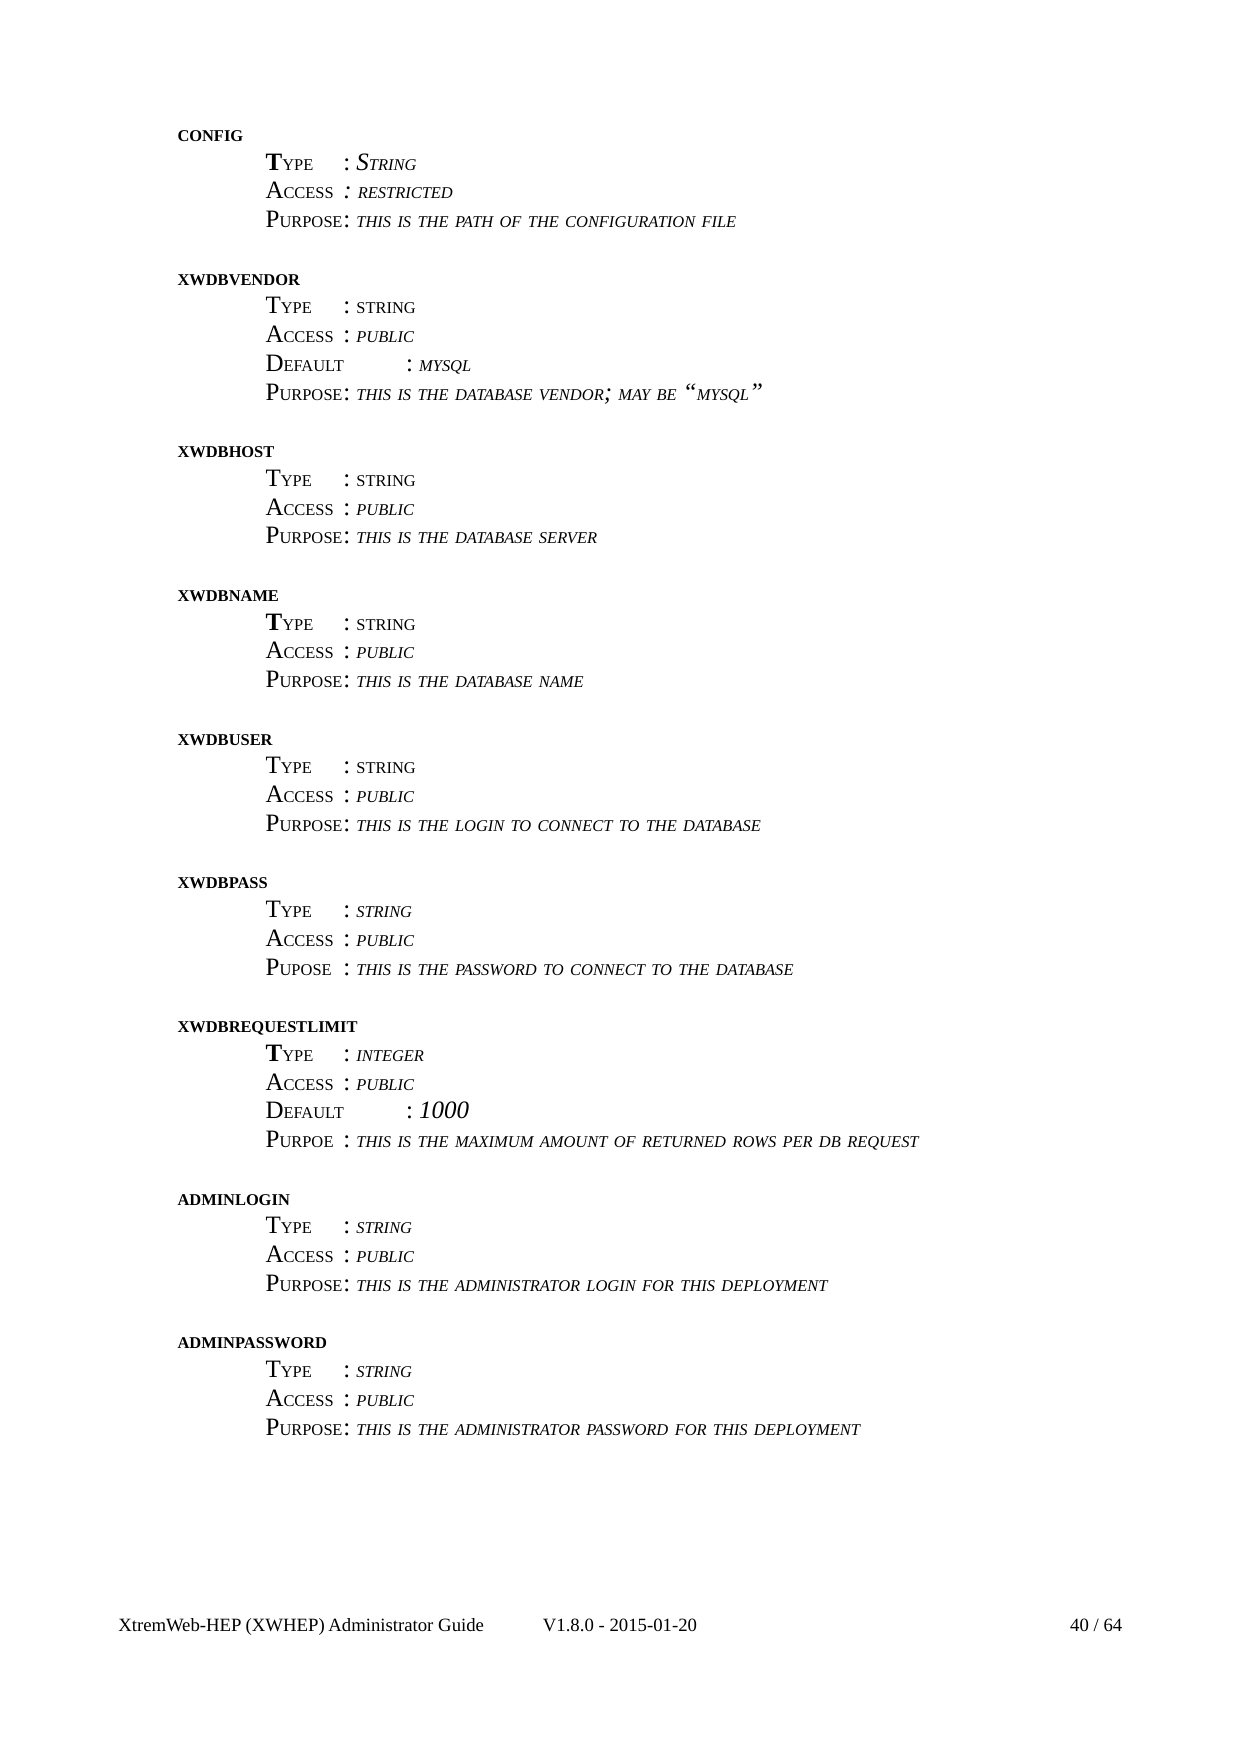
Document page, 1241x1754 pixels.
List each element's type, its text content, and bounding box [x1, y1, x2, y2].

text xwdbuser [177, 722, 1122, 751]
text Purpoe : this is the maximum amount of returned rows per db request [265, 1124, 1122, 1153]
text Type : string [265, 751, 1122, 779]
text Type : string [265, 291, 1122, 319]
text Access : public [265, 779, 1122, 808]
text Access : public [265, 923, 1122, 952]
text Default : mysql [265, 348, 1122, 377]
text Type : string [265, 1354, 1122, 1383]
text Access : public [265, 636, 1122, 664]
text Purpose : this is the database vendor; may be “mysql” [265, 377, 1122, 406]
text xwdbrequestlimit [177, 1009, 1122, 1038]
text Type : string [265, 1211, 1122, 1239]
text Access : public [265, 1239, 1122, 1268]
text Type : string [265, 894, 1122, 923]
text config [177, 118, 1122, 147]
text Purpose : this is the path of the configuration file [265, 204, 1122, 233]
text Purpose : this is the database server [265, 521, 1122, 549]
text xwdbhost [177, 434, 1122, 463]
text Type : String [265, 147, 1122, 176]
text Purpose : this is the database name [265, 664, 1122, 693]
text Default : 1000 [265, 1096, 1122, 1124]
text Pupose : this is the password to connect to the database [265, 952, 1122, 981]
text xwdbpass [177, 866, 1122, 894]
text Access : restricted [265, 176, 1122, 204]
text Purpose : this is the login to connect to the database [265, 808, 1122, 837]
text Access : public [265, 1067, 1122, 1096]
text Type : string [265, 607, 1122, 636]
text Access : public [265, 492, 1122, 521]
text Type : integer [265, 1038, 1122, 1067]
text Access : public [265, 319, 1122, 348]
text xwdbvendor [177, 262, 1122, 291]
text Access : public [265, 1383, 1122, 1412]
text adminpassword [177, 1326, 1122, 1354]
text Type : string [265, 463, 1122, 492]
text Purpose : this is the administrator password for this deployment [265, 1412, 1122, 1441]
text xwdbname [177, 578, 1122, 607]
text Purpose : this is the administrator login for this deployment [265, 1268, 1122, 1297]
text adminlogin [177, 1182, 1122, 1211]
